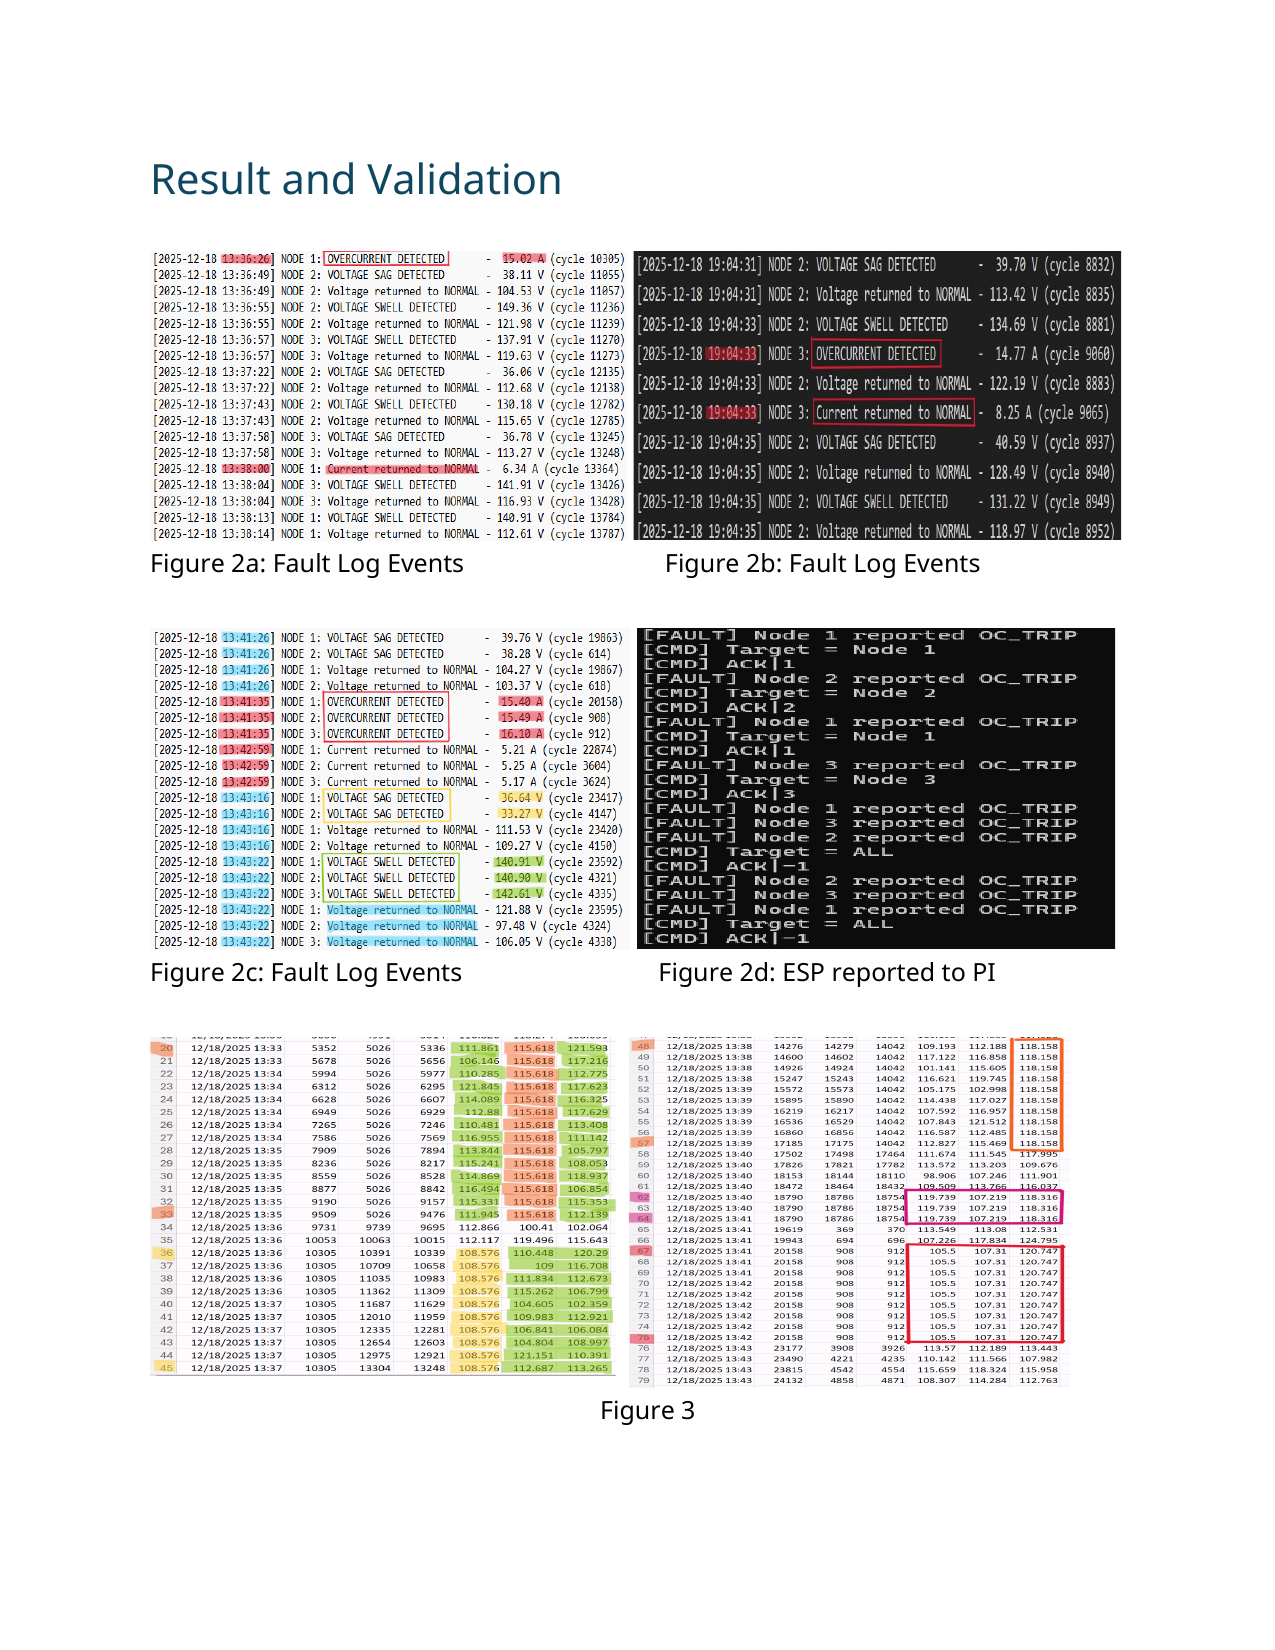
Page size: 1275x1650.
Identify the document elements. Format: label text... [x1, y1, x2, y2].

subtitle Result and Validation [150, 150, 1125, 207]
text Figure 2c: Fault Log Events Figure 2d: ESP reported to PI [150, 602, 1125, 989]
text Figure 3 [150, 1011, 1125, 1427]
text Figure 2a: Fault Log Events Figure 2b: Fault Log Events [150, 224, 1125, 579]
